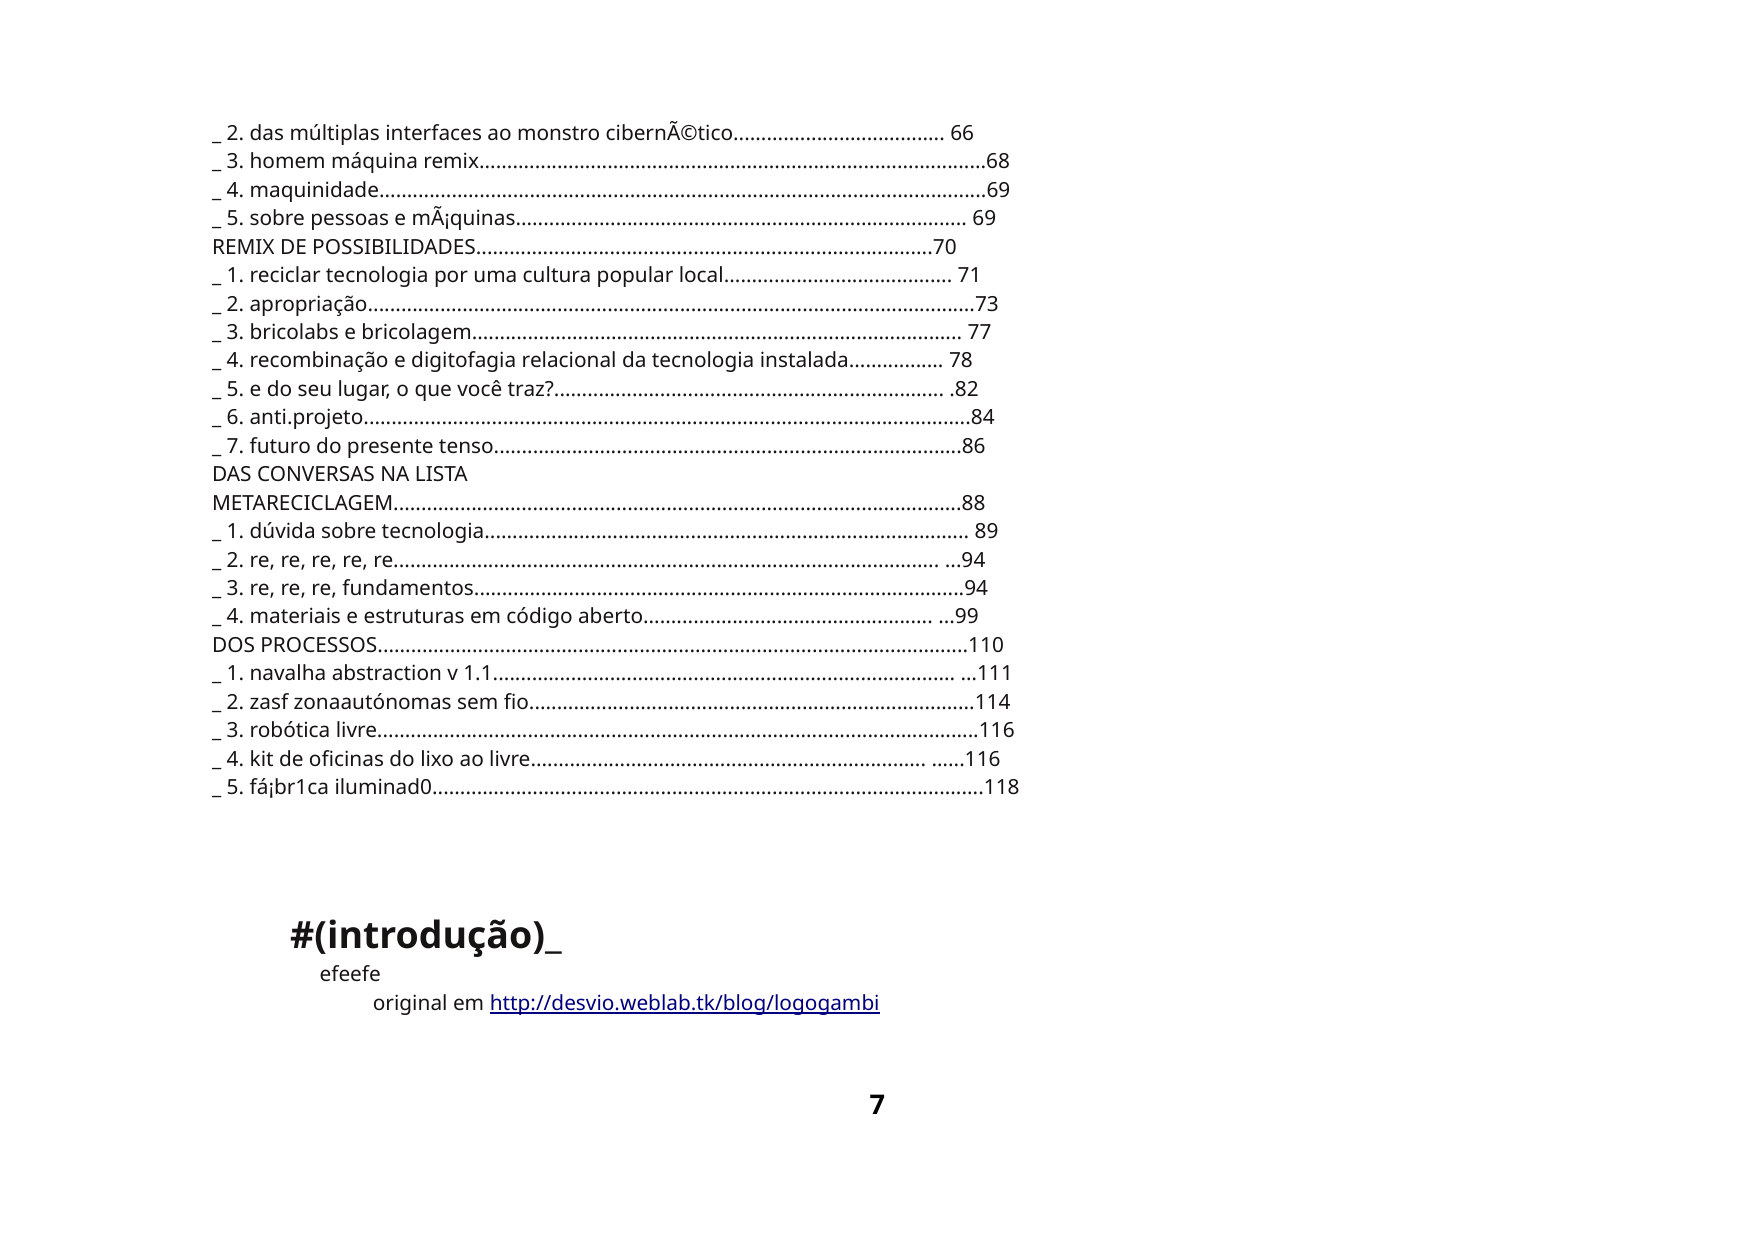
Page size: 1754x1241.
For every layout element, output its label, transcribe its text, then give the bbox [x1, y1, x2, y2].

text #(introdução)_ [290, 908, 1222, 959]
text _ 2. re, re, re, re, re.................................................................................................. ...94 [212, 545, 1028, 573]
text DAS CONVERSAS NA LISTA METARECICLAGEM......................................................................................................88 [212, 459, 1028, 516]
text _ 1. dúvida sobre tecnologia....................................................................................... 89 [212, 516, 1028, 545]
text _ 4. kit de oficinas do lixo ao livre....................................................................... …...116 [212, 744, 1028, 772]
text _ 5. sobre pessoas e mÃ¡quinas................................................................................. 69 [212, 203, 1028, 232]
text _ 6. anti.projeto.............................................................................................................84 [212, 402, 1028, 431]
text efeefe [118, 959, 1222, 988]
text _ 2. zasf zonaautónomas sem fio................................................................................114 [212, 687, 1028, 715]
text _ 5. fá¡br1ca iluminad0...................................................................................................118 [212, 772, 1028, 801]
text REMIX DE POSSIBILIDADES..................................................................................70 [212, 232, 1028, 260]
text original em http://desvio.weblab.tk/blog/logogambi [118, 988, 1636, 1016]
text _ 2. apropriação.............................................................................................................73 [212, 289, 1028, 317]
text _ 4. maquinidade.............................................................................................................69 [212, 175, 1028, 203]
text _ 1. navalha abstraction v 1.1................................................................................... …111 [212, 658, 1028, 687]
text _ 4. recombinação e digitofagia relacional da tecnologia instalada................. 78 [212, 346, 1028, 374]
text _ 3. homem máquina remix...........................................................................................68 [212, 147, 1028, 175]
text _ 3. bricolabs e bricolagem........................................................................................ 77 [212, 317, 1028, 346]
text _ 2. das múltiplas interfaces ao monstro cibernÃ©tico...................................... 66 [212, 118, 1028, 147]
text DOS PROCESSOS..........................................................................................................110 [212, 630, 1028, 658]
text _ 1. reciclar tecnologia por uma cultura popular local......................................... 71 [212, 260, 1028, 289]
text _ 3. robótica livre............................................................................................................116 [212, 715, 1028, 744]
text _ 3. re, re, re, fundamentos........................................................................................94 [212, 573, 1028, 602]
text _ 5. e do seu lugar, o que você traz?...................................................................... .82 [212, 374, 1028, 402]
text _ 7. futuro do presente tenso....................................................................................86 [212, 431, 1028, 459]
text _ 4. materiais e estruturas em código aberto.................................................... ...99 [212, 602, 1028, 630]
